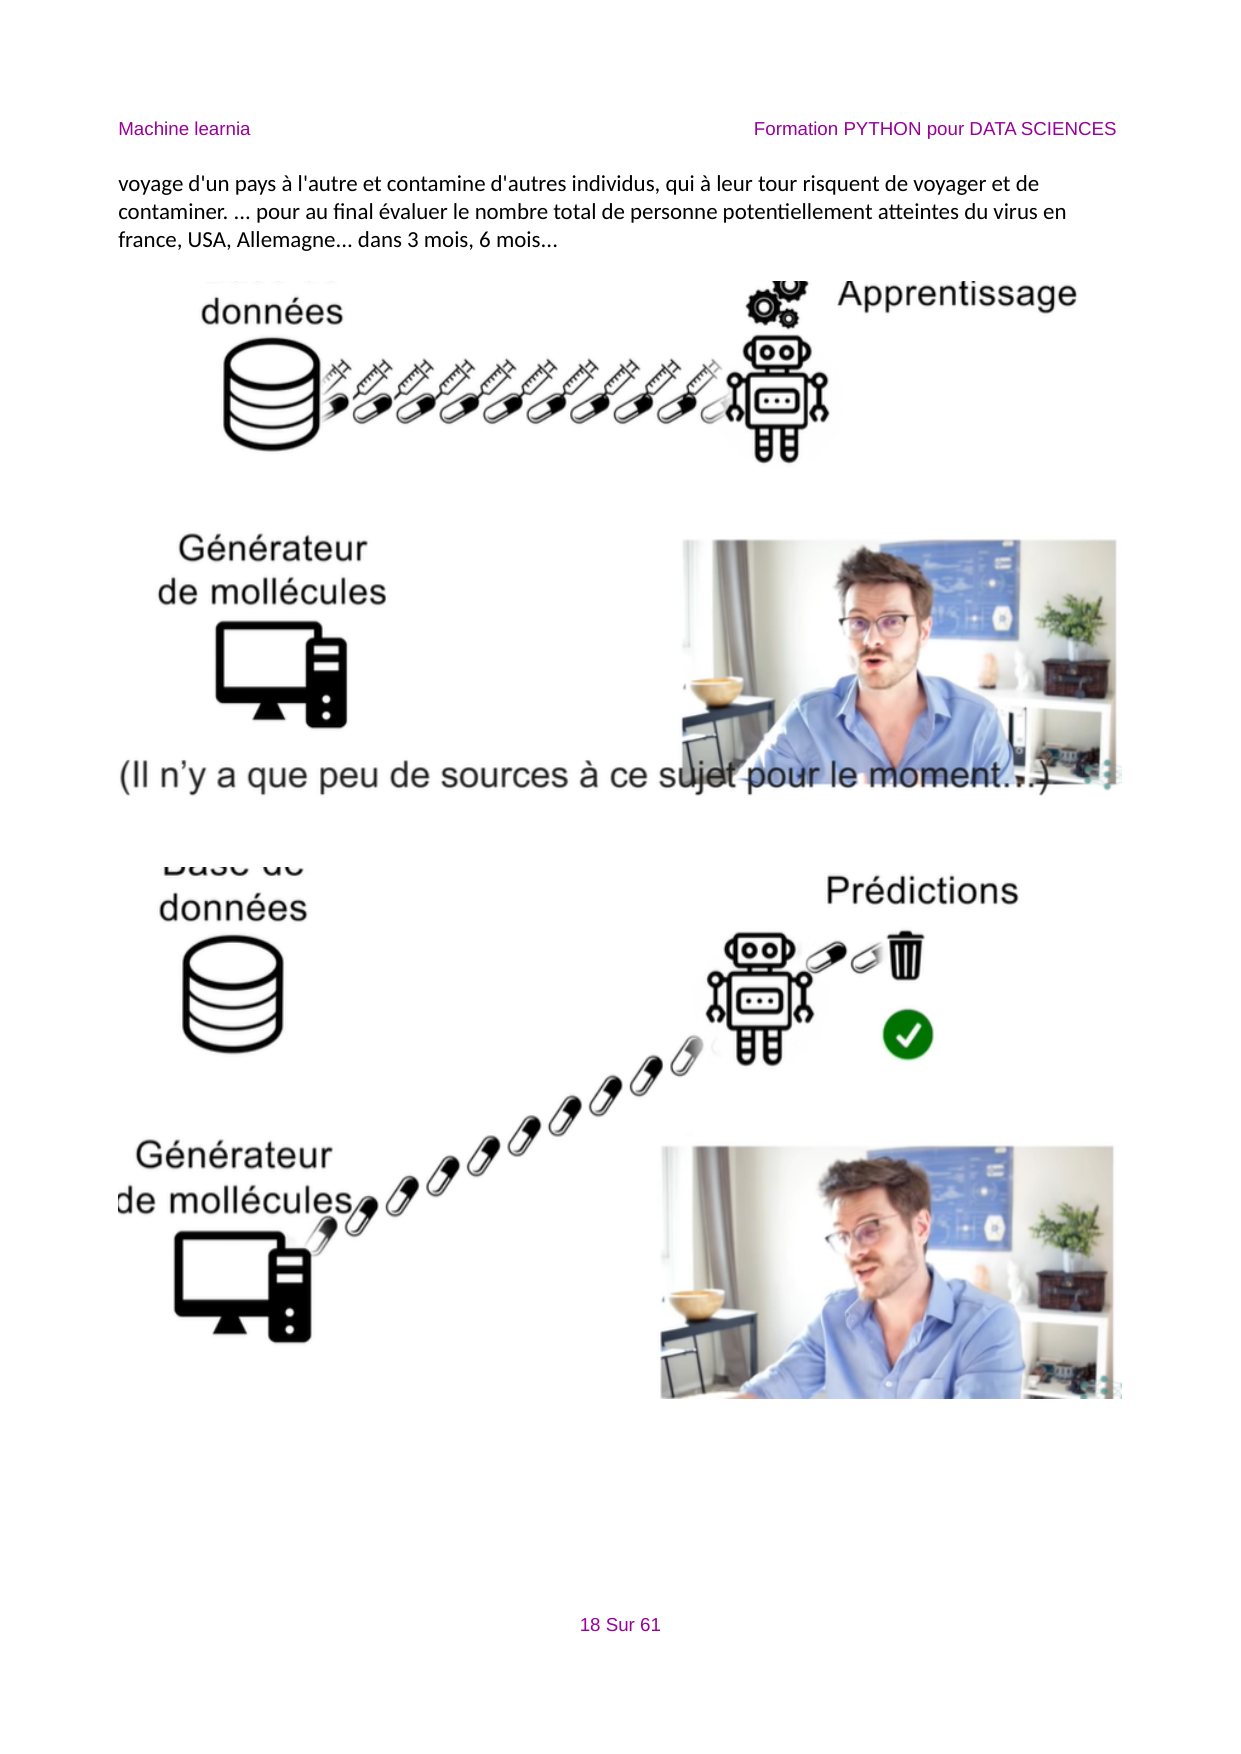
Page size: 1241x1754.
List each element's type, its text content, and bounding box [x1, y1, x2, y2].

picture [118, 281, 1122, 799]
picture [118, 867, 1122, 1399]
text voyage d'un pays à l'autre et contamine d'autres individus, qui à leur tour risquent de voyager et de contaminer. ... pour au final évaluer le nombre total de personne potentiellement atteintes du virus en france, USA, Allemagne... dans 3 mois, 6 mois... [118, 169, 1122, 253]
